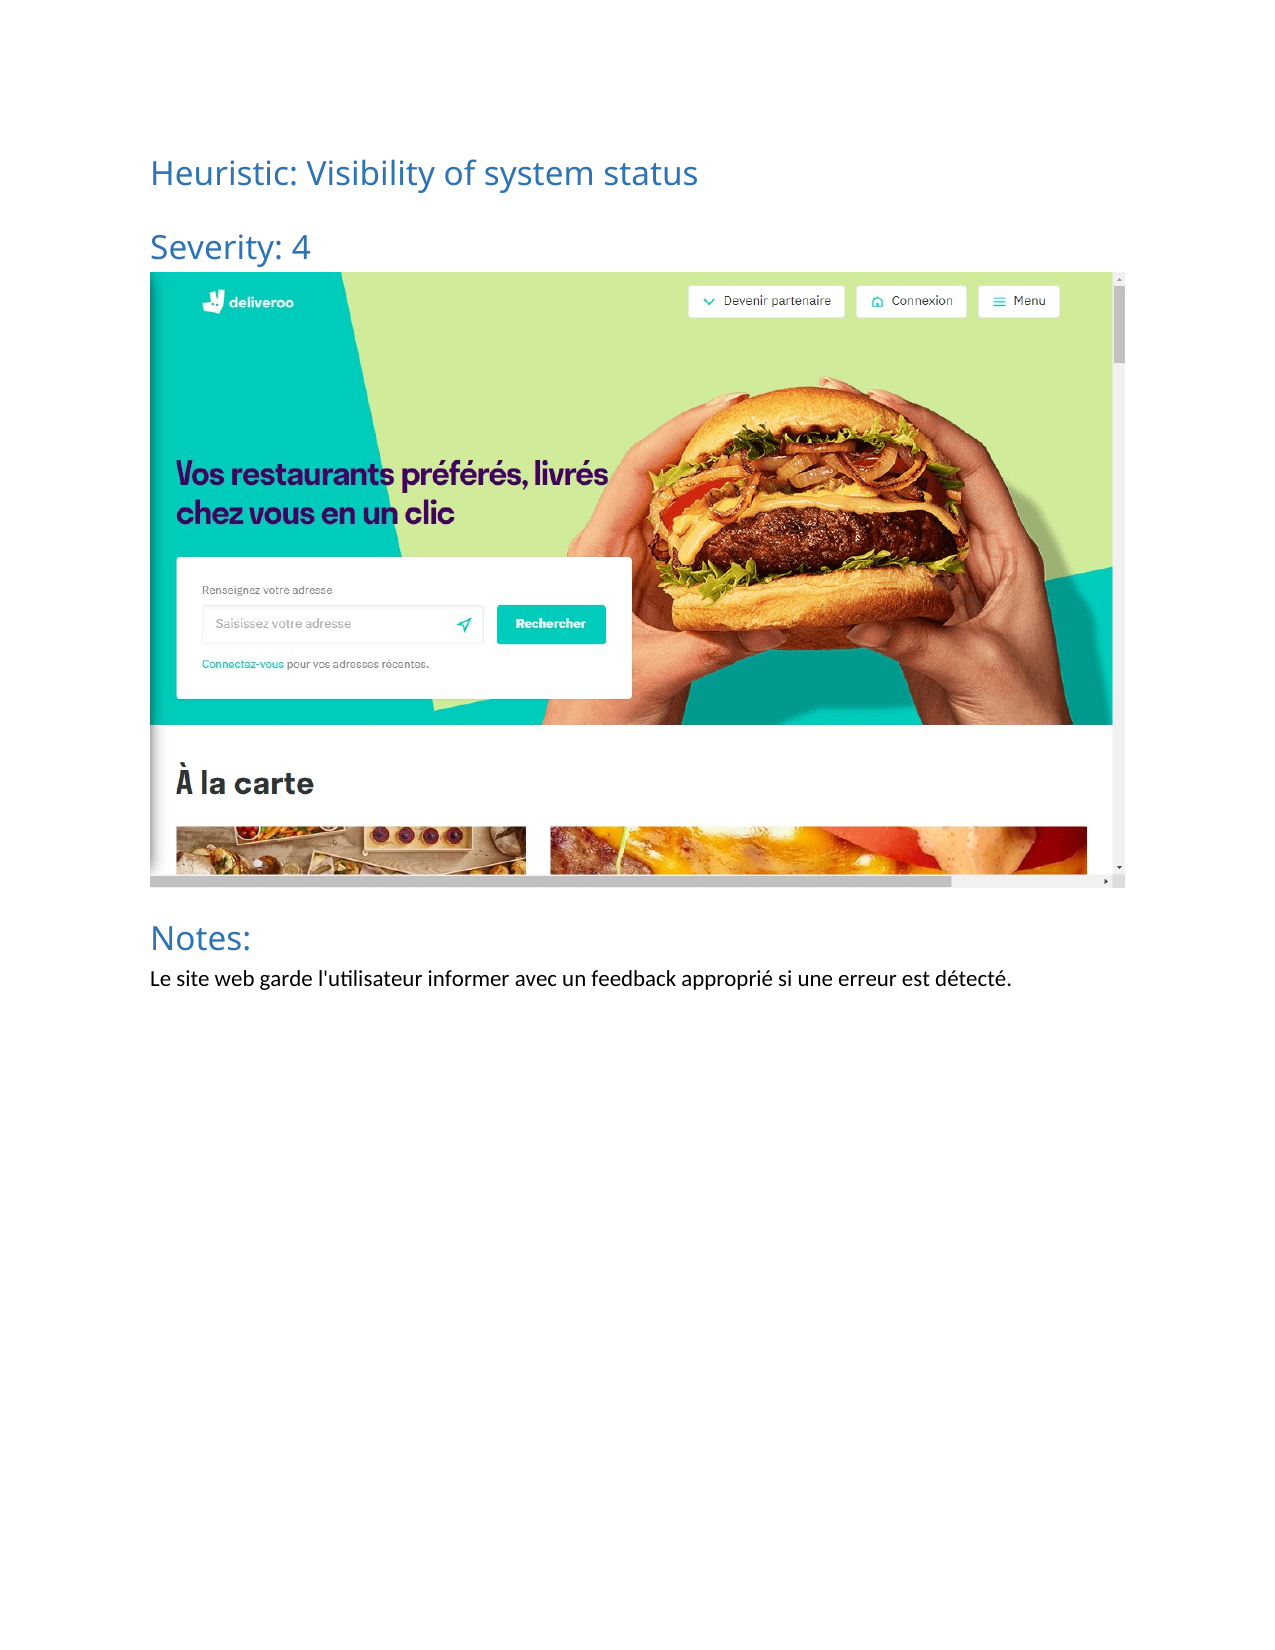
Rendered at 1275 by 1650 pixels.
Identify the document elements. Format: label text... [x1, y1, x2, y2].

subtitle Severity: 4 [150, 224, 1125, 269]
picture [150, 272, 1125, 888]
subtitle Notes: [150, 915, 1125, 960]
subtitle Heuristic: Visibility of system status [150, 150, 1125, 195]
text Le site web garde l'utilisateur informer avec un feedback approprié si une erreur est détecté. [150, 964, 1125, 992]
